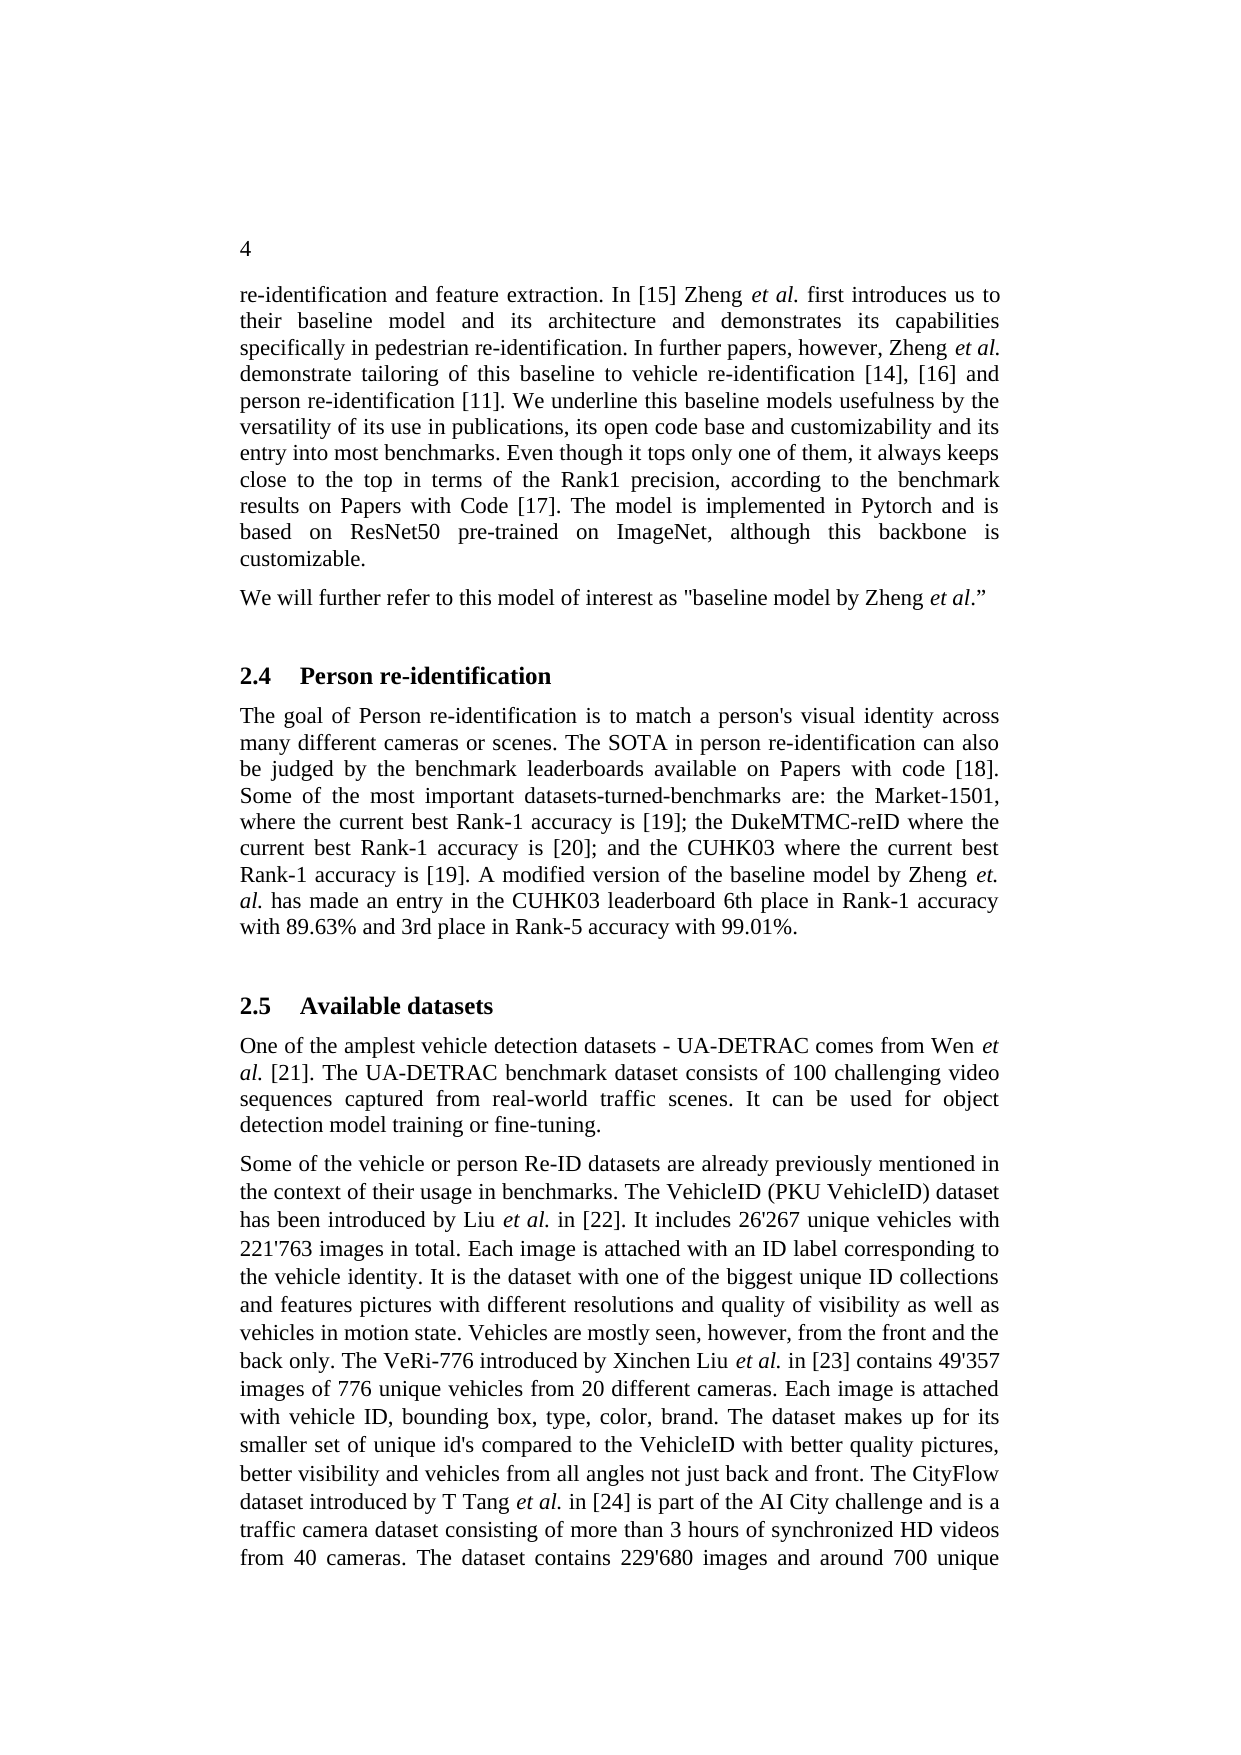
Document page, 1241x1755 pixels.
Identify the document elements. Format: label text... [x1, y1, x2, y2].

text One of the amplest vehicle detection datasets - UA-DETRAC comes from Wen et al. [21]. The UA-DETRAC benchmark dataset consists of 100 challenging video sequences captured from real-world traffic scenes. It can be used for object detection model training or fine-tuning. [239, 1032, 1001, 1138]
text We will further refer to this model of interest as "baseline model by Zheng et al.” [239, 584, 1001, 610]
subtitle Person re-identification [239, 661, 1001, 690]
text Some of the vehicle or person Re-ID datasets are already previously mentioned in the context of their usage in benchmarks. The VehicleID (PKU VehicleID) dataset has been introduced by Liu et al. in [22]. It includes 26'267 unique vehicles with 221'763 images in total. Each image is attached with an ID label corresponding to the vehicle identity. It is the dataset with one of the biggest unique ID collections and features pictures with different resolutions and quality of visibility as well as vehicles in motion state. Vehicles are mostly seen, however, from the front and the back only. The VeRi-776 introduced by Xinchen Liu et al. in [23] contains 49'357 images of 776 unique vehicles from 20 different cameras. Each image is attached with vehicle ID, bounding box, type, color, brand. The dataset makes up for its smaller set of unique id's compared to the VehicleID with better quality pictures, better visibility and vehicles from all angles not just back and front. The CityFlow dataset introduced by T Tang et al. in [24] is part of the AI City challenge and is a traffic camera dataset consisting of more than 3 hours of synchronized HD videos from 40 cameras. The dataset contains 229'680 images and around 700 unique [239, 1150, 1001, 1570]
text The goal of Person re-identification is to match a person's visual identity across many different cameras or scenes. The SOTA in person re-identification can also be judged by the benchmark leaderboards available on Papers with code [18]. Some of the most important datasets-turned-benchmarks are: the Market-1501, where the current best Rank-1 accuracy is [19]; the DukeMTMC-reID where the current best Rank-1 accuracy is [20]; and the CUHK03 where the current best Rank-1 accuracy is [19]. A modified version of the baseline model by Zheng et. al. has made an entry in the CUHK03 leaderboard 6th place in Rank-1 accuracy with 89.63% and 3rd place in Rank-5 accuracy with 99.01%. [239, 703, 1001, 940]
text re-identification and feature extraction. In [15] Zheng et al. first introduces us to their baseline model and its architecture and demonstrates its capabilities specifically in pedestrian re-identification. In further papers, however, Zheng et al. demonstrate tailoring of this baseline to vehicle re-identification [14], [16] and person re-identification [11]. We underline this baseline models usefulness by the versatility of its use in publications, its open code base and customizability and its entry into most benchmarks. Even though it tops only one of them, it always keeps close to the top in terms of the Rank1 precision, according to the benchmark results on Papers with Code [17]. The model is implemented in Pytorch and is based on ResNet50 pre-trained on ImageNet, although this backbone is customizable. [239, 281, 1001, 571]
subtitle Available datasets [239, 991, 1001, 1020]
